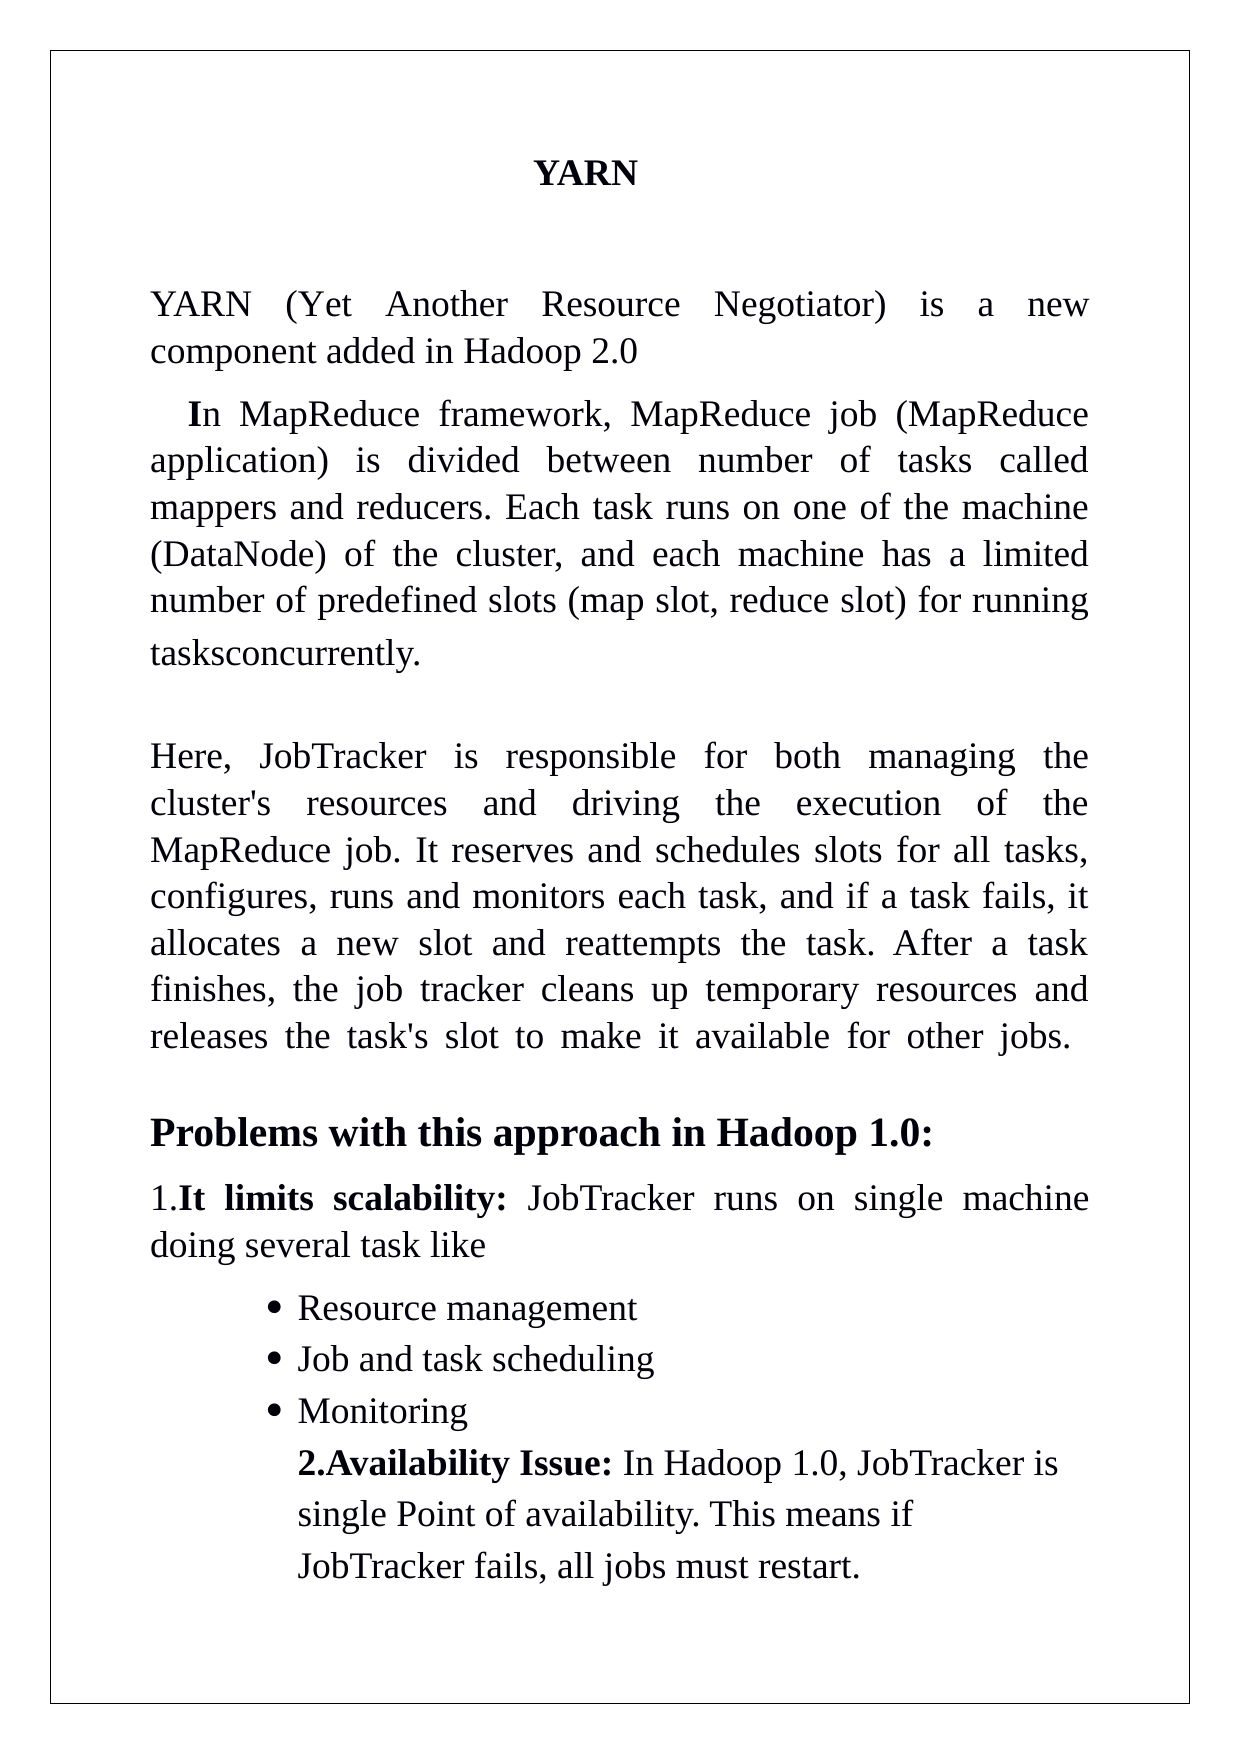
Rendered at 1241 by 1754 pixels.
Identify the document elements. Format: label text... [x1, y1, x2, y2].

list Resource management [268, 1285, 1090, 1328]
list Monitoring [268, 1388, 1090, 1432]
list Job and task scheduling [268, 1337, 1090, 1380]
text 1.It limits scalability: JobTracker runs on single machine doing several task like [150, 1175, 1090, 1265]
text In MapReduce framework, MapReduce job (MapReduce application) is divided between number of tasks called mappers and reducers. Each task runs on one of the machine (DataNode) of the cluster, and each machine has a limited number of predefined slots (map slot, reduce slot) for running tasksconcurrently. Here, JobTracker is responsible for both managing the cluster's resources and driving the execution of the MapReduce job. It reserves and schedules slots for all tasks, configures, runs and monitors each task, and if a task fails, it allocates a new slot and reattempts the task. After a task finishes, the job tracker cleans up temporary resources and releases the task's slot to make it available for other jobs. [150, 391, 1090, 1088]
text Problems with this approach in Hadoop 1.0: [150, 1107, 1090, 1155]
text YARN (Yet Another Resource Negotiator) is a new component added in Hadoop 2.0 [150, 282, 1090, 371]
text YARN [150, 150, 1090, 193]
text 2.Availability Issue: In Hadoop 1.0, JobTracker is single Point of availability. This means if JobTracker fails, all jobs must restart. [297, 1440, 1090, 1587]
